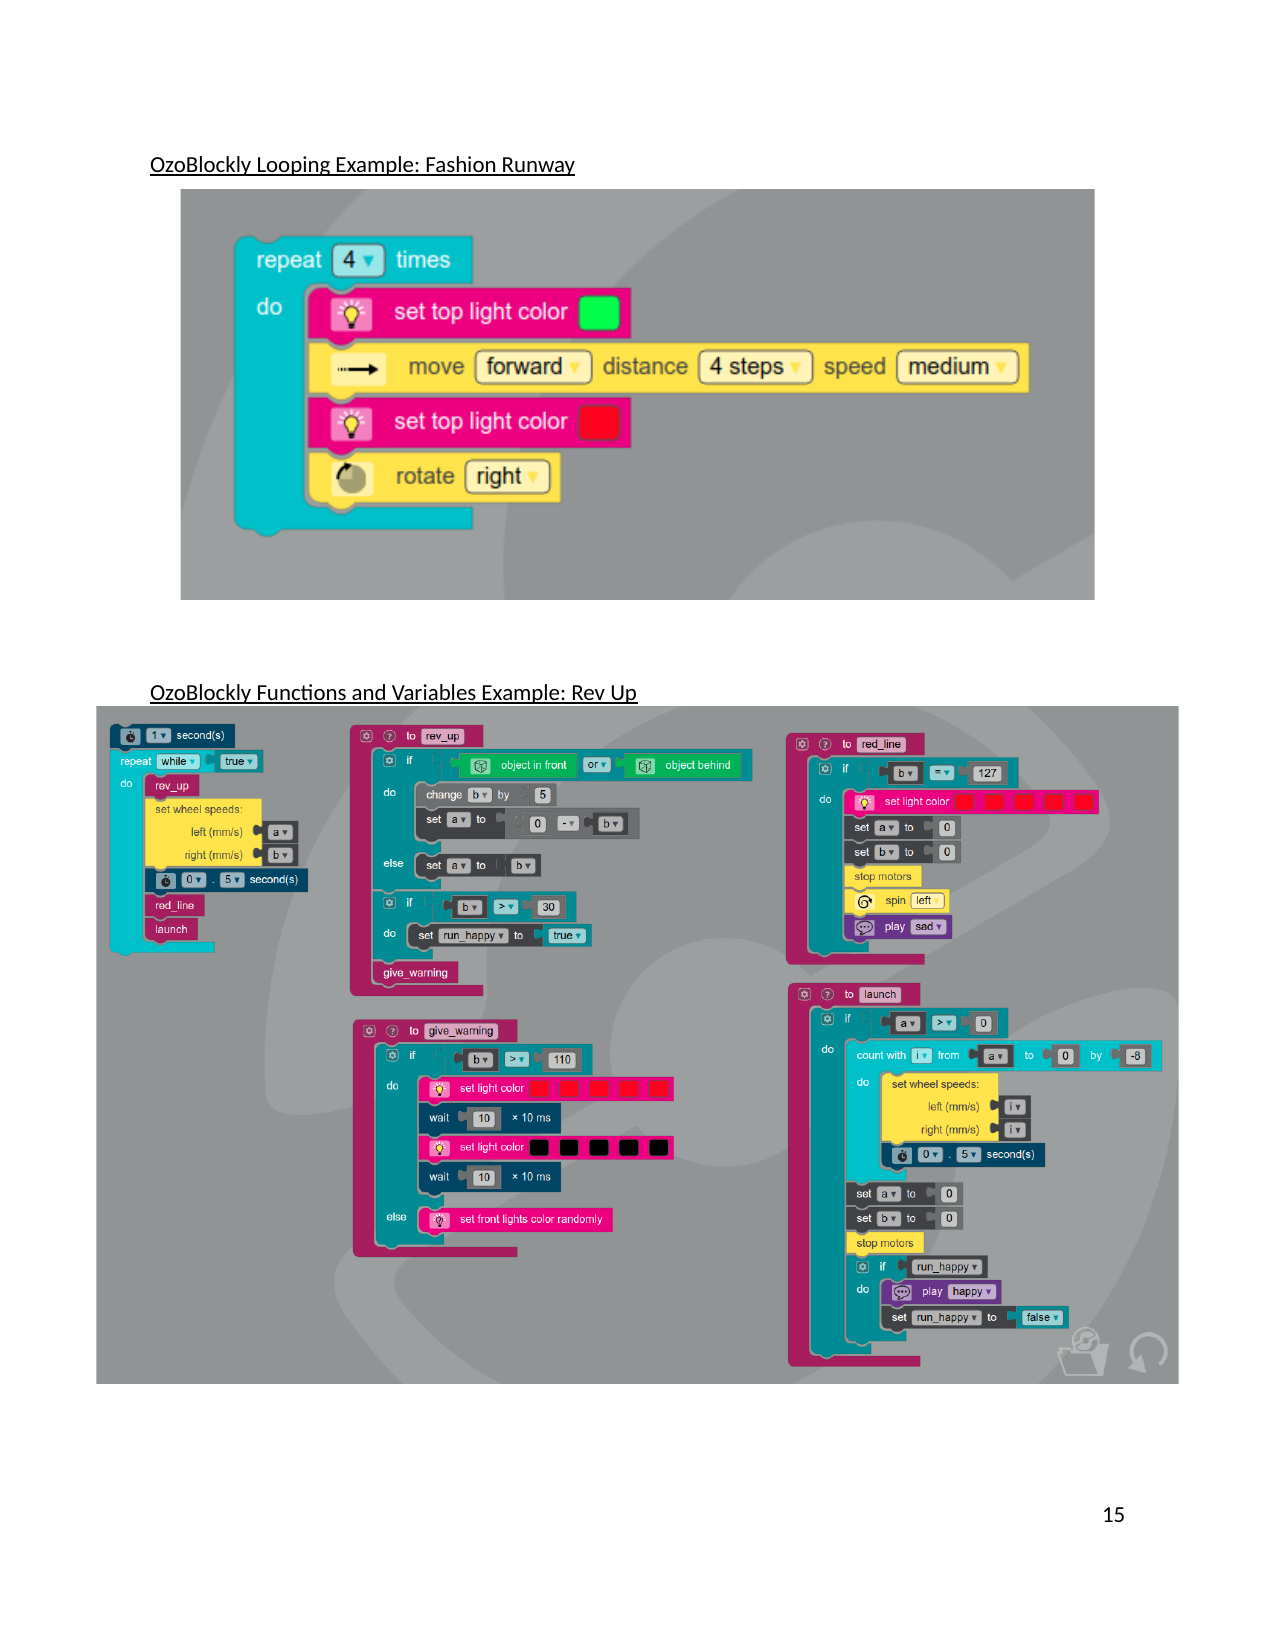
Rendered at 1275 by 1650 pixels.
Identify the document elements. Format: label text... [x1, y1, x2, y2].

subtitle OzoBlockly Looping Example: Fashion Runway [150, 150, 1125, 178]
picture [180, 189, 1095, 600]
subtitle OzoBlockly Functions and Variables Example: Rev Up [150, 678, 1125, 706]
picture [96, 706, 1179, 1384]
